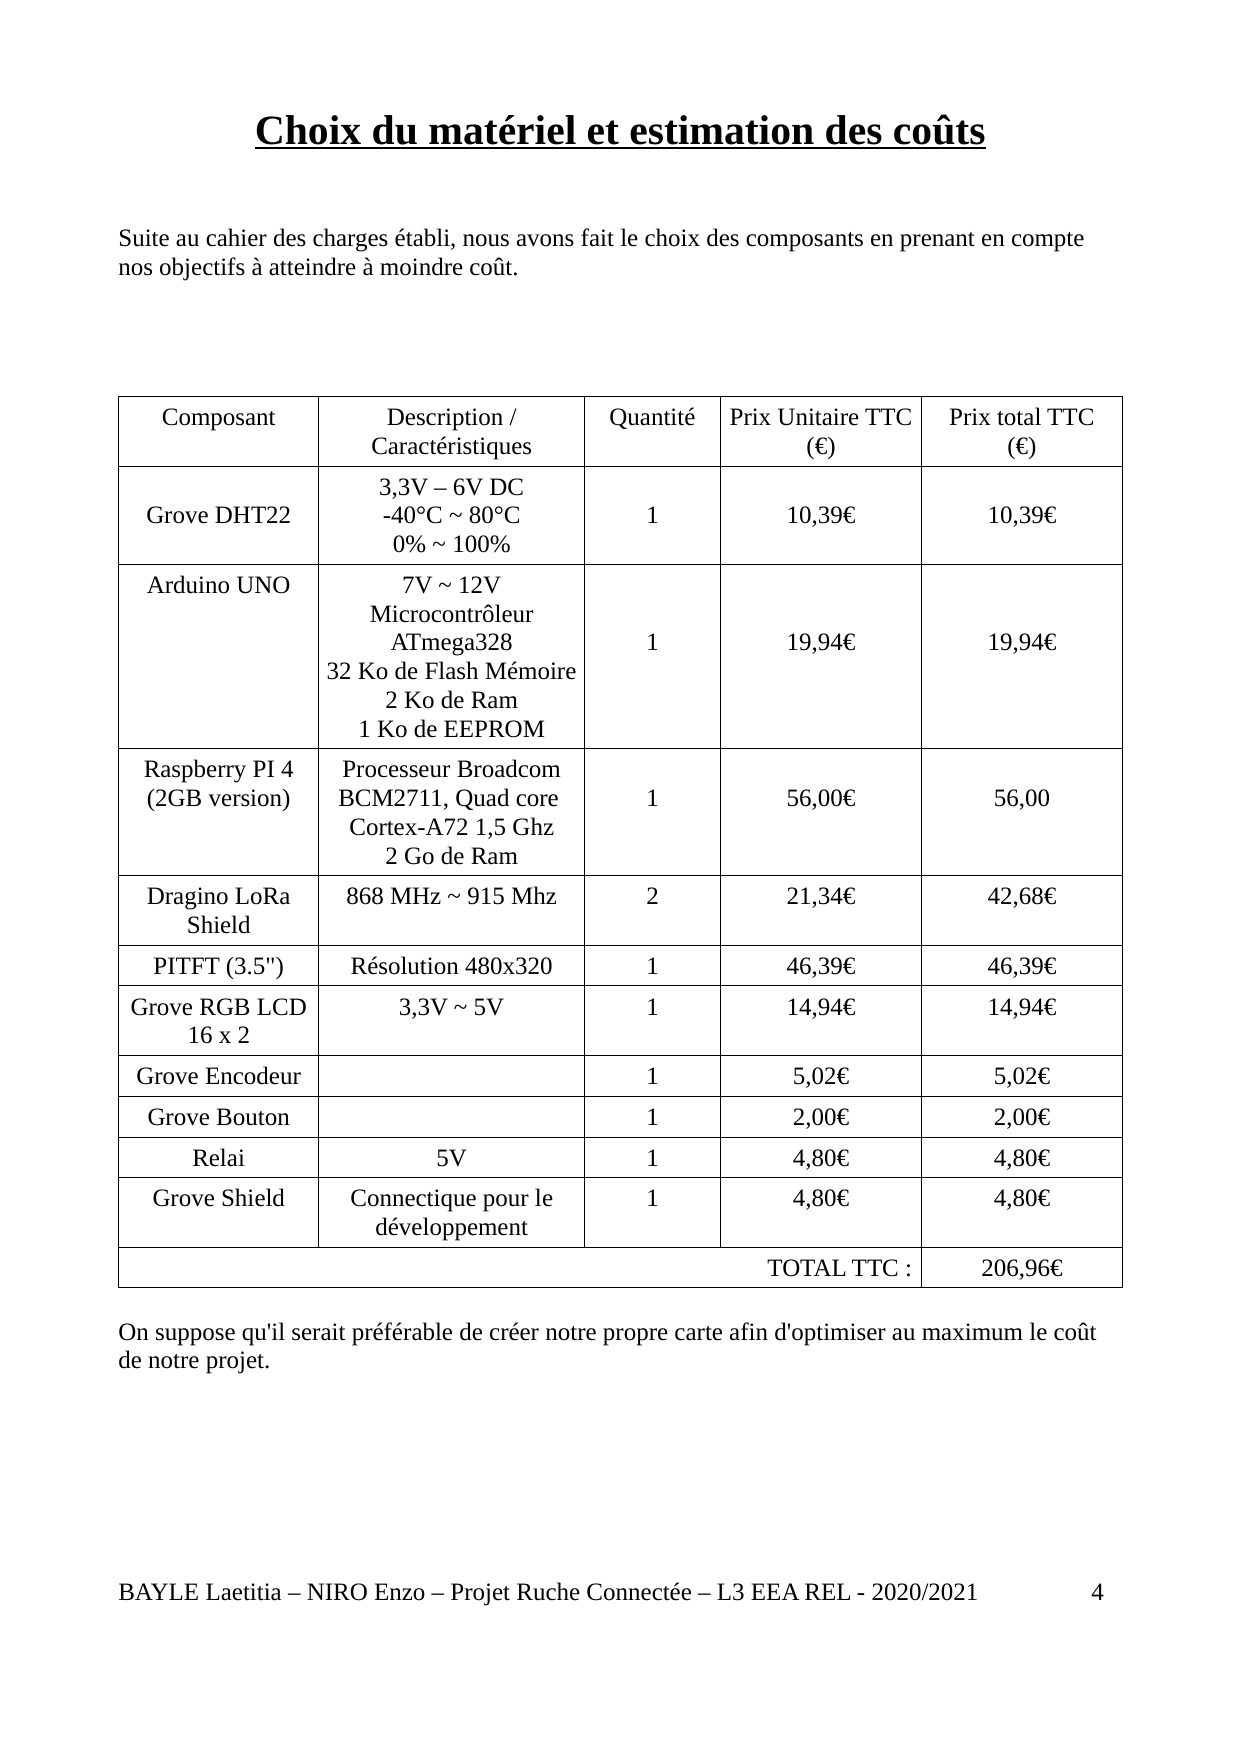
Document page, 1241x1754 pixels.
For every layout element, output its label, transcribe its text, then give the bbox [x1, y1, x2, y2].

table_cell 5,02€ [721, 1056, 921, 1096]
table_cell 46,39€ [922, 946, 1122, 985]
table_cell 3,3V – 6V DC -40°C ~ 80°C 0% ~ 100% [319, 467, 584, 564]
table_cell 206,96€ [922, 1248, 1122, 1287]
table_cell 1 [585, 467, 720, 564]
table_cell 56,00 [922, 749, 1122, 875]
table_cell 5V [319, 1138, 584, 1177]
table_cell 4,80€ [721, 1178, 921, 1247]
table_header Composant [119, 397, 318, 466]
table_cell Grove RGB LCD 16 x 2 [119, 986, 318, 1055]
table_header Quantité [585, 397, 720, 466]
table_cell 1 [585, 1056, 720, 1096]
table_cell 1 [585, 946, 720, 985]
table_cell Arduino UNO [119, 565, 318, 748]
table_cell 5,02€ [922, 1056, 1122, 1096]
table_cell 42,68€ [922, 876, 1122, 945]
table_header Prix Unitaire TTC (€) [721, 397, 921, 466]
table_cell 3,3V ~ 5V [319, 986, 584, 1055]
table_header Description / Caractéristiques [319, 397, 584, 466]
table_cell 868 MHz ~ 915 Mhz [319, 876, 584, 945]
table_cell 56,00€ [721, 749, 921, 875]
table_cell 7V ~ 12V Microcontrôleur ATmega328 32 Ko de Flash Mémoire 2 Ko de Ram 1 Ko de EEPROM [319, 565, 584, 748]
table_cell 14,94€ [721, 986, 921, 1055]
table_cell 1 [585, 565, 720, 748]
table_cell 14,94€ [922, 986, 1122, 1055]
text Suite au cahier des charges établi, nous avons fait le choix des composants en prenant en compte nos objectifs à atteindre à moindre coût. [118, 223, 1122, 281]
table_cell Grove Shield [119, 1178, 318, 1247]
table_cell 2,00€ [922, 1097, 1122, 1136]
text On suppose qu'il serait préférable de créer notre propre carte afin d'optimiser au maximum le coût de notre projet. [118, 1317, 1122, 1374]
table_cell [319, 1056, 584, 1096]
table_cell [319, 1097, 584, 1136]
subtitle Choix du matériel et estimation des coûts [118, 106, 1122, 153]
table_cell 10,39€ [721, 467, 921, 564]
table_cell Dragino LoRa Shield [119, 876, 318, 945]
table_cell 2 [585, 876, 720, 945]
table_cell Relai [119, 1138, 318, 1177]
table_cell 4,80€ [922, 1178, 1122, 1247]
table_cell 10,39€ [922, 467, 1122, 564]
table_cell 1 [585, 1178, 720, 1247]
table_cell 19,94€ [721, 565, 921, 748]
table_cell 4,80€ [721, 1138, 921, 1177]
table_cell Grove Encodeur [119, 1056, 318, 1096]
table_cell 2,00€ [721, 1097, 921, 1136]
table_cell Raspberry PI 4 (2GB version) [119, 749, 318, 875]
table_cell 1 [585, 1138, 720, 1177]
table_cell TOTAL TTC : [119, 1248, 921, 1287]
table_cell 1 [585, 986, 720, 1055]
table_cell 1 [585, 1097, 720, 1136]
table_cell 1 [585, 749, 720, 875]
table_cell Résolution 480x320 [319, 946, 584, 985]
table_header Prix total TTC (€) [922, 397, 1122, 466]
table_cell PITFT (3.5") [119, 946, 318, 985]
table_cell 21,34€ [721, 876, 921, 945]
table_cell Processeur Broadcom BCM2711, Quad core Cortex-A72 1,5 Ghz 2 Go de Ram [319, 749, 584, 875]
table_cell 46,39€ [721, 946, 921, 985]
table_cell 19,94€ [922, 565, 1122, 748]
table_cell Grove DHT22 [119, 467, 318, 564]
table_cell Grove Bouton [119, 1097, 318, 1136]
table_cell 4,80€ [922, 1138, 1122, 1177]
table_cell Connectique pour le développement [319, 1178, 584, 1247]
